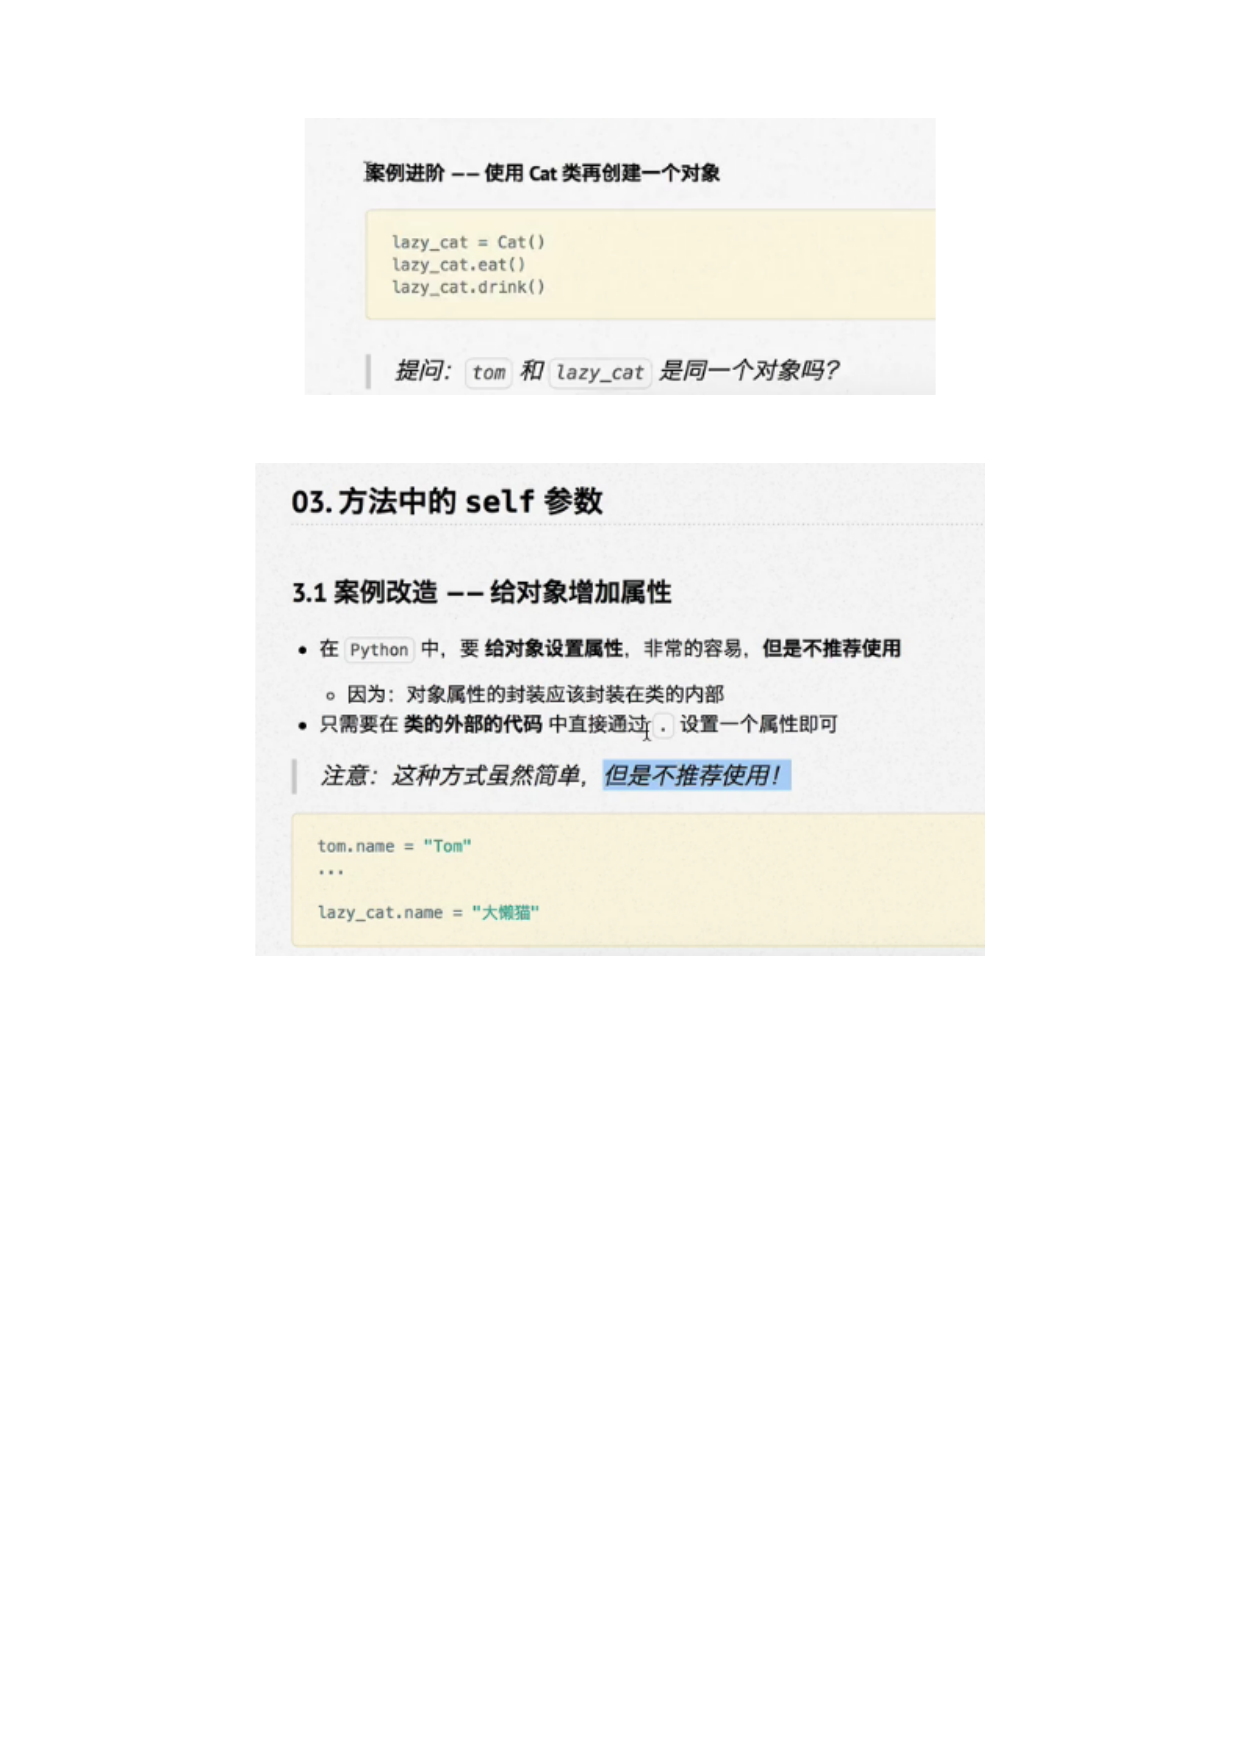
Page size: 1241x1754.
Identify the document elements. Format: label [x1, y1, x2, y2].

picture [304, 118, 936, 395]
picture [255, 463, 985, 956]
